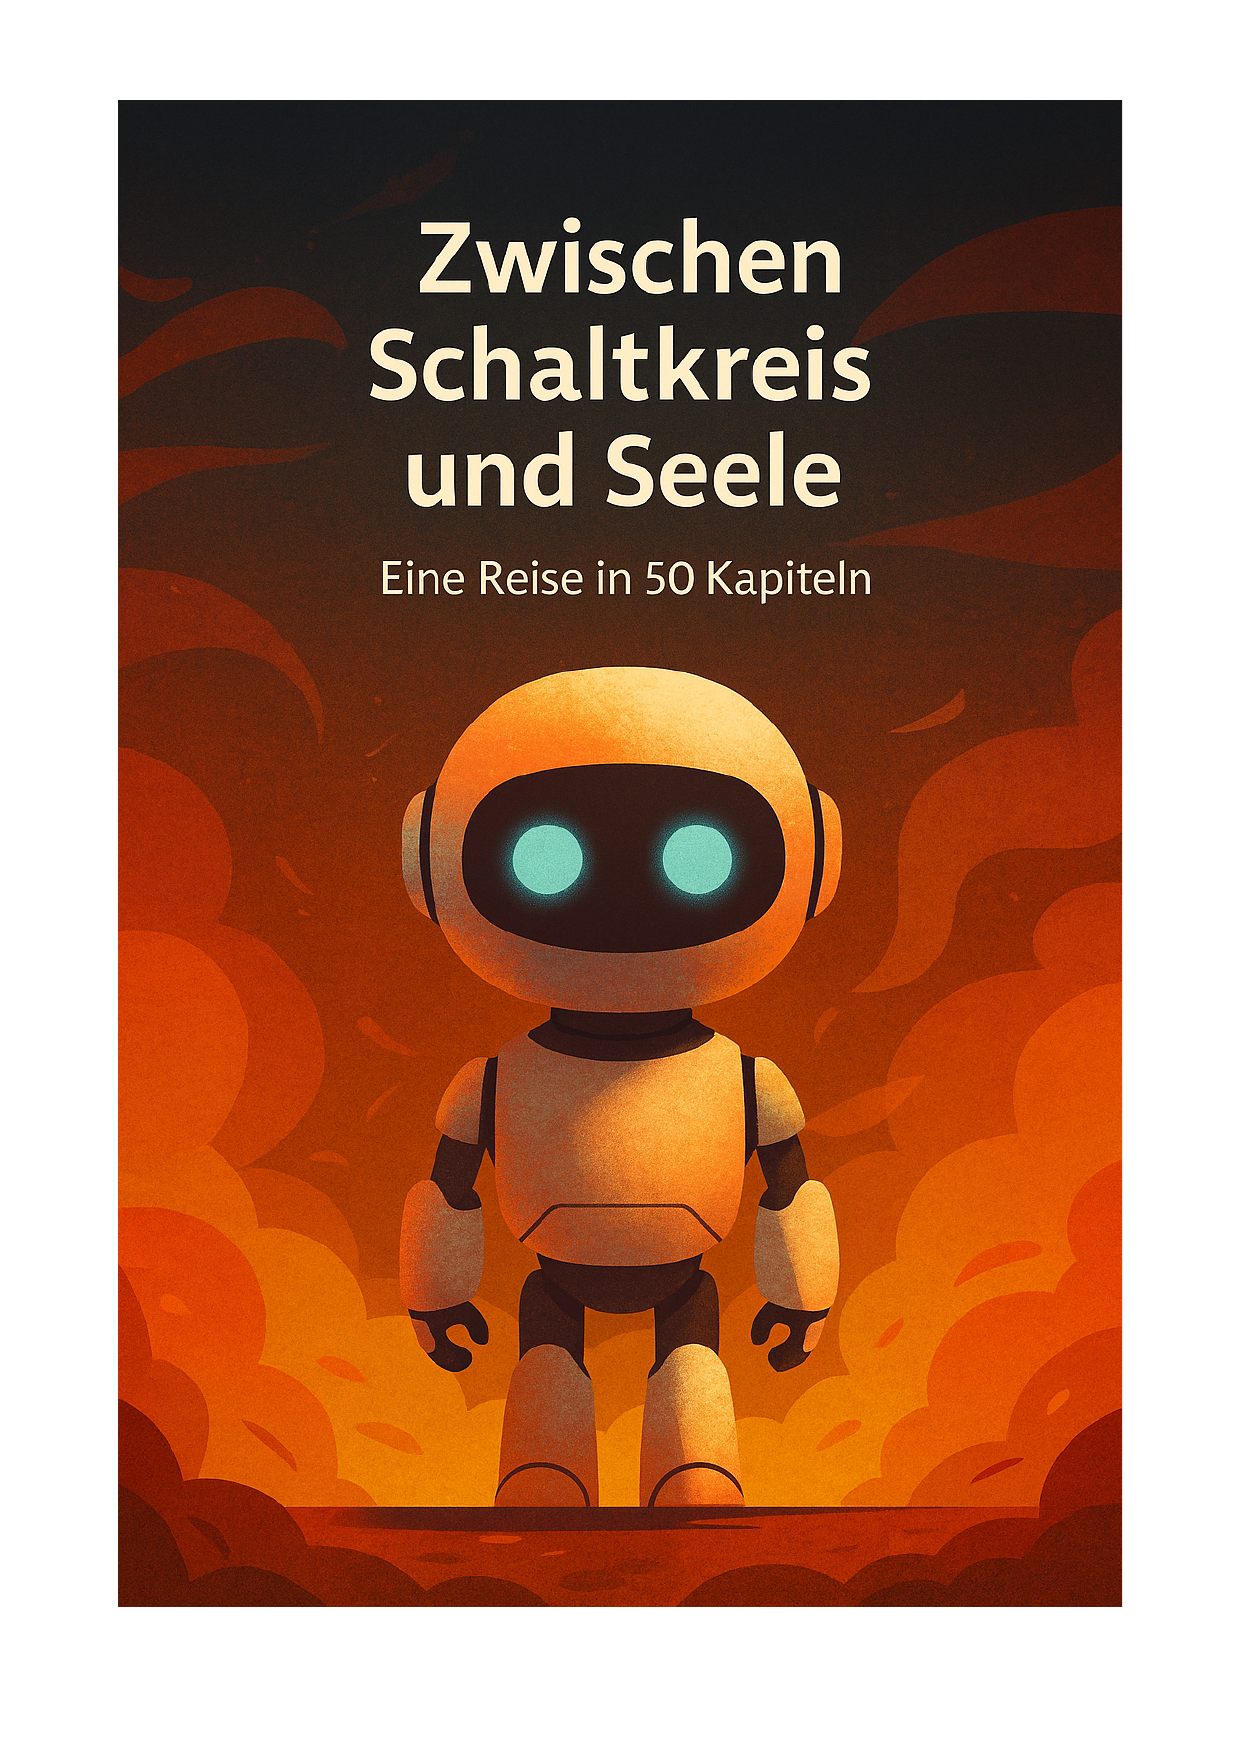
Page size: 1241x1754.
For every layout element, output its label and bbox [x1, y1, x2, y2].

picture [118, 100, 1123, 1607]
